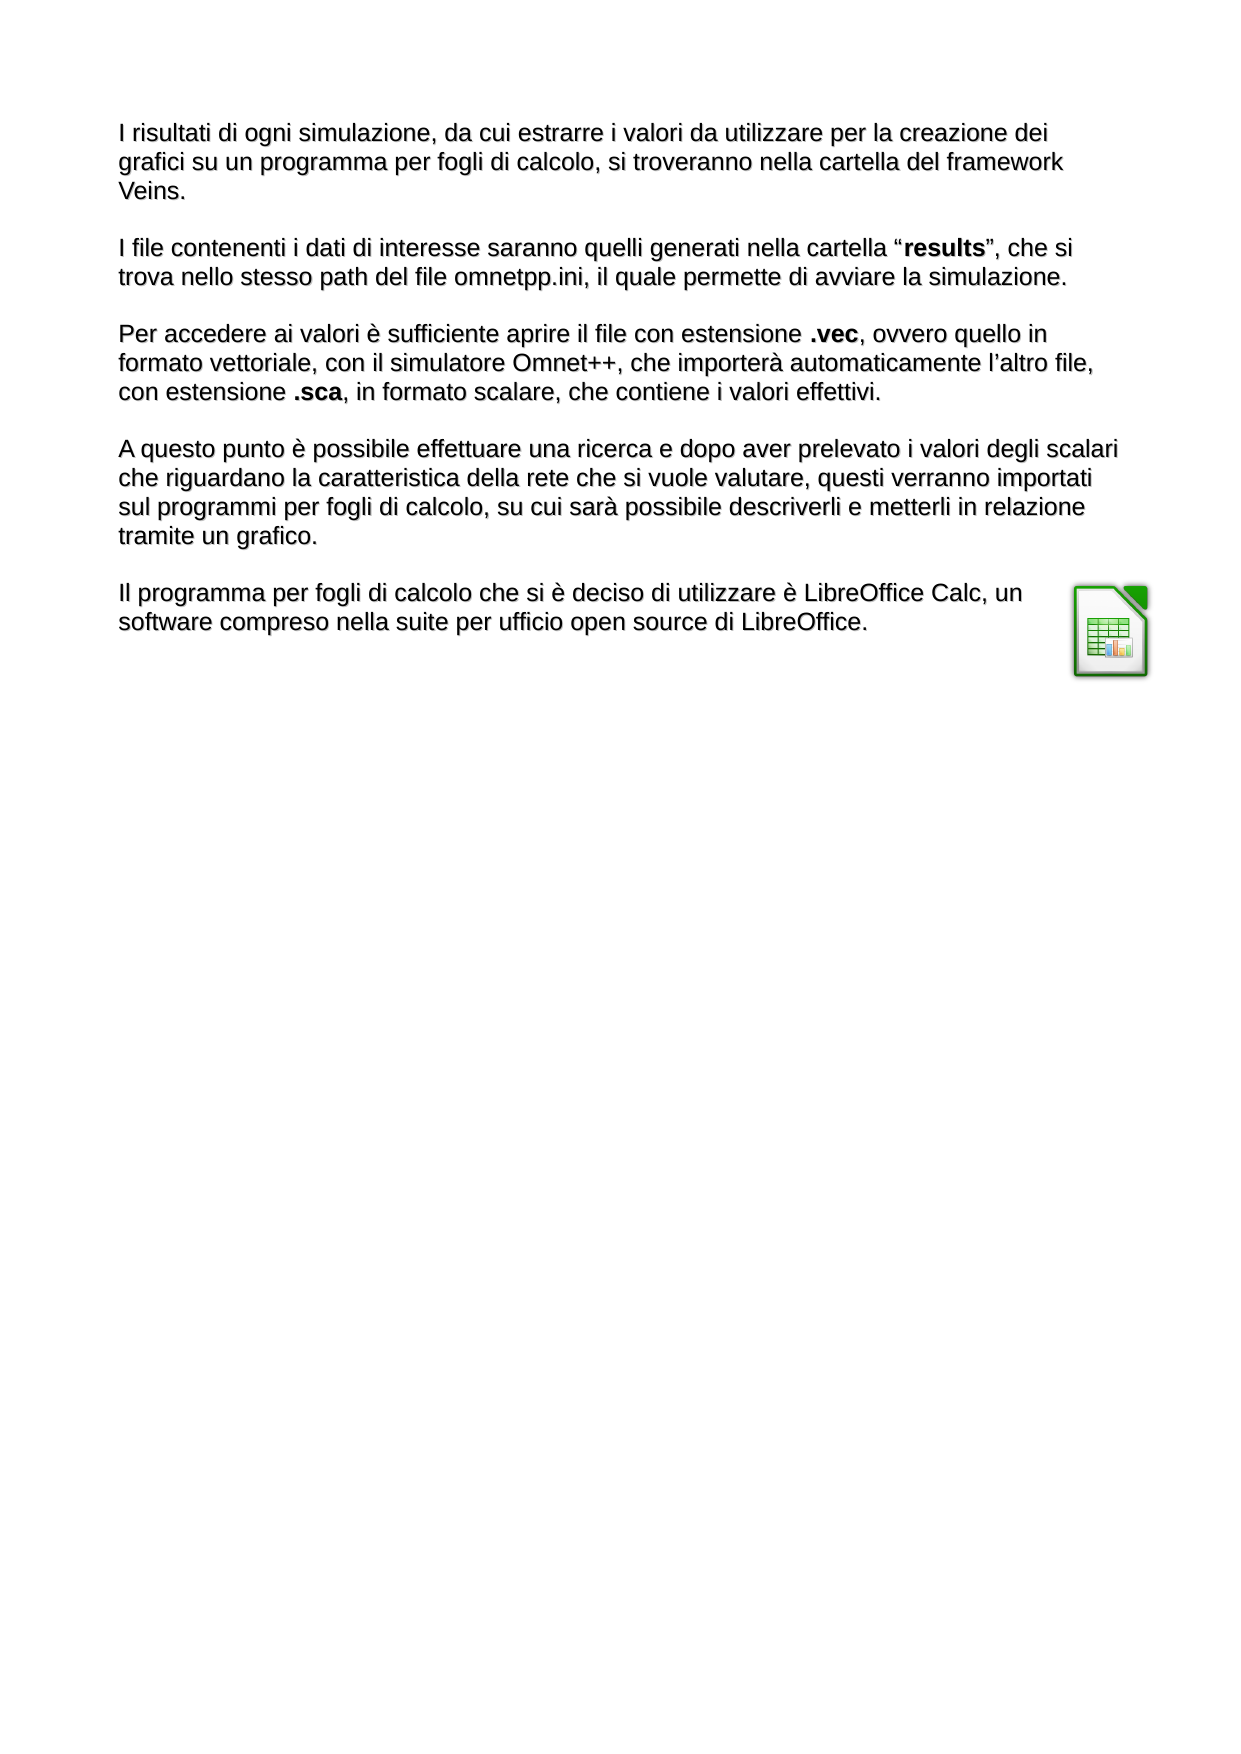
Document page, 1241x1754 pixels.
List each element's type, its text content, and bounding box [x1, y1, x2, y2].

picture [1067, 579, 1155, 684]
text I risultati di ogni simulazione, da cui estrarre i valori da utilizzare per la creazione dei grafici su un programma per fogli di calcolo, si troveranno nella cartella del framework Veins. [118, 118, 1122, 204]
text A questo punto è possibile effettuare una ricerca e dopo aver prelevato i valori degli scalari che riguardano la caratteristica della rete che si vuole valutare, questi verranno importati sul programmi per fogli di calcolo, su cui sarà possibile descriverli e metterli in relazione tramite un grafico. [118, 434, 1122, 549]
text Il programma per fogli di calcolo che si è deciso di utilizzare è LibreOffice Calc, un software compreso nella suite per ufficio open source di LibreOffice. [118, 578, 1122, 636]
text Per accedere ai valori è sufficiente aprire il file con estensione .vec, ovvero quello in formato vettoriale, con il simulatore Omnet++, che importerà automaticamente l’altro file, con estensione .sca, in formato scalare, che contiene i valori effettivi. [118, 319, 1122, 406]
text I file contenenti i dati di interesse saranno quelli generati nella cartella “results”, che si trova nello stesso path del file omnetpp.ini, il quale permette di avviare la simulazione. [118, 233, 1122, 291]
